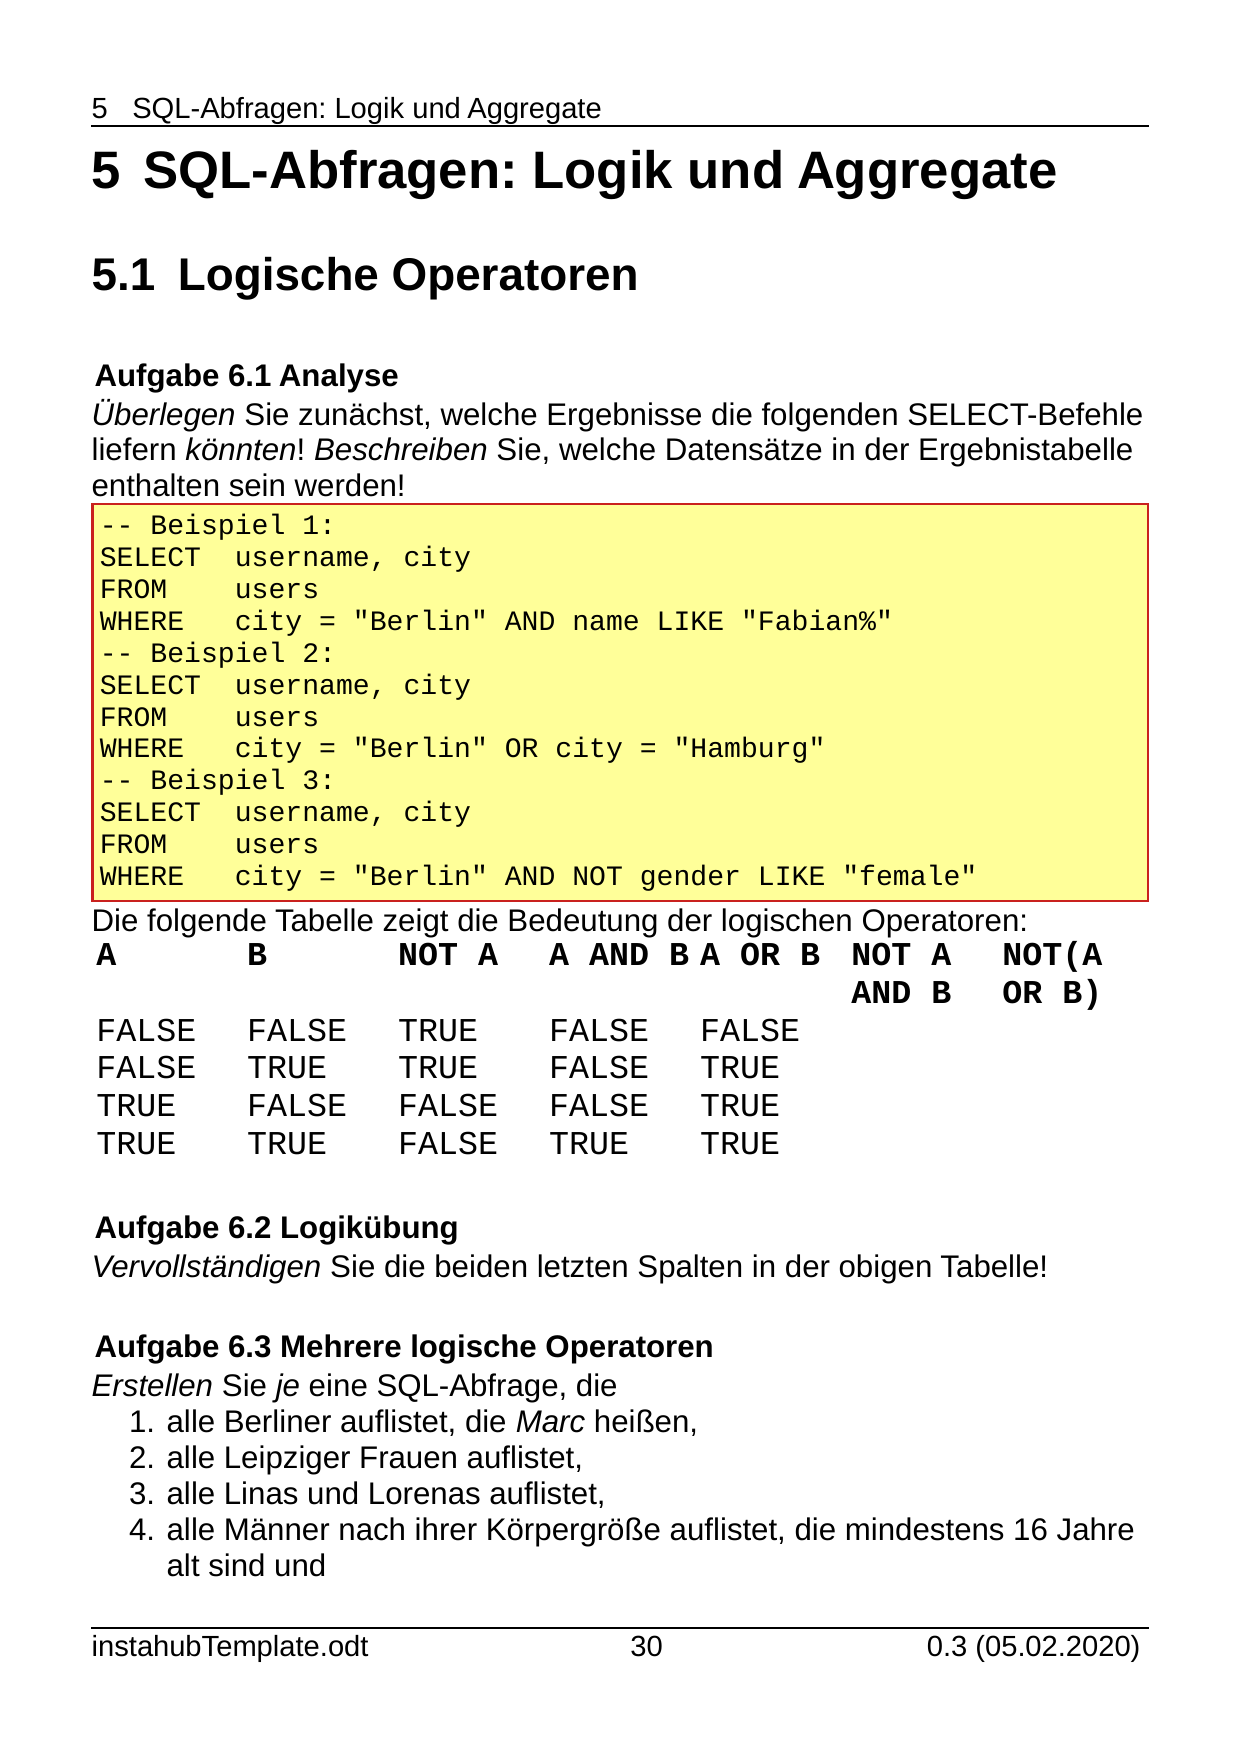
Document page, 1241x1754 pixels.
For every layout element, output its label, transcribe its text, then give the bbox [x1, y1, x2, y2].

table_cell [998, 1051, 1149, 1089]
table_header NOT A [394, 938, 544, 1013]
text WHERE city = "Berlin" AND name LIKE "Fabian%" [94, 599, 1147, 631]
table_cell TRUE [696, 1051, 847, 1089]
table_header NOT(A OR B) [998, 938, 1149, 1013]
table_cell [847, 1051, 998, 1089]
table_cell FALSE [545, 1014, 696, 1051]
table_cell FALSE [394, 1089, 544, 1127]
table_cell FALSE [545, 1051, 696, 1089]
table_cell FALSE [243, 1089, 393, 1127]
list alle Leipziger Frauen auflistet, [129, 1439, 1149, 1475]
table_cell TRUE [243, 1127, 393, 1165]
subtitle SQL-Abfragen: Logik und Aggregate [91, 139, 1149, 199]
subtitle Aufgabe 6.1 Analyse [91, 354, 1149, 396]
text FROM users [94, 694, 1147, 726]
table_header A AND B [545, 938, 696, 1013]
table_cell [847, 1014, 998, 1051]
table_header A OR B [696, 938, 847, 1013]
subtitle Aufgabe 6.2 Logikübung [91, 1206, 1149, 1248]
table_cell FALSE [91, 1051, 242, 1089]
table_header B [243, 938, 393, 1013]
table_cell TRUE [91, 1089, 242, 1127]
table_cell [998, 1089, 1149, 1127]
table_cell TRUE [394, 1014, 544, 1051]
table_cell TRUE [243, 1051, 393, 1089]
text FROM users [94, 567, 1147, 599]
text Erstellen Sie je eine SQL-Abfrage, die [91, 1367, 1149, 1403]
table_header NOT A AND B [847, 938, 998, 1013]
text Überlegen Sie zunächst, welche Ergebnisse die folgenden SELECT-Befehle liefern könnten! Beschreiben Sie, welche Datensätze in der Ergebnistabelle enthalten sein werden! [91, 396, 1149, 503]
text -- Beispiel 1: [94, 505, 1147, 535]
table_cell FALSE [545, 1089, 696, 1127]
table_cell [998, 1014, 1149, 1051]
table_cell TRUE [545, 1127, 696, 1165]
table_cell FALSE [696, 1014, 847, 1051]
text -- Beispiel 3: [94, 758, 1147, 790]
text SELECT username, city [94, 663, 1147, 694]
text SELECT username, city [94, 535, 1147, 567]
table_cell FALSE [91, 1014, 242, 1051]
table_cell [847, 1127, 998, 1165]
table_cell [847, 1089, 998, 1127]
table_cell FALSE [394, 1127, 544, 1165]
table_header A [91, 938, 242, 1013]
text SELECT username, city [94, 790, 1147, 822]
table_cell TRUE [91, 1127, 242, 1165]
text -- Beispiel 2: [94, 631, 1147, 663]
text WHERE city = "Berlin" AND NOT gender LIKE "female" [94, 854, 1147, 900]
table_cell TRUE [696, 1127, 847, 1165]
table_cell FALSE [243, 1014, 393, 1051]
table_cell TRUE [394, 1051, 544, 1089]
text Die folgende Tabelle zeigt die Bedeutung der logischen Operatoren: [91, 902, 1149, 938]
subtitle Aufgabe 6.3 Mehrere logische Operatoren [91, 1325, 1149, 1367]
table_cell TRUE [696, 1089, 847, 1127]
text FROM users [94, 822, 1147, 854]
list alle Linas und Lorenas auflistet, [129, 1475, 1149, 1511]
list alle Berliner auflistet, die Marc heißen, [129, 1403, 1149, 1439]
list alle Männer nach ihrer Körpergröße auflistet, die mindestens 16 Jahre alt sind und [129, 1511, 1149, 1582]
subtitle Logische Operatoren [91, 247, 1149, 300]
text Vervollständigen Sie die beiden letzten Spalten in der obigen Tabelle! [91, 1248, 1149, 1284]
text WHERE city = "Berlin" OR city = "Hamburg" [94, 726, 1147, 758]
table_cell [998, 1127, 1149, 1165]
